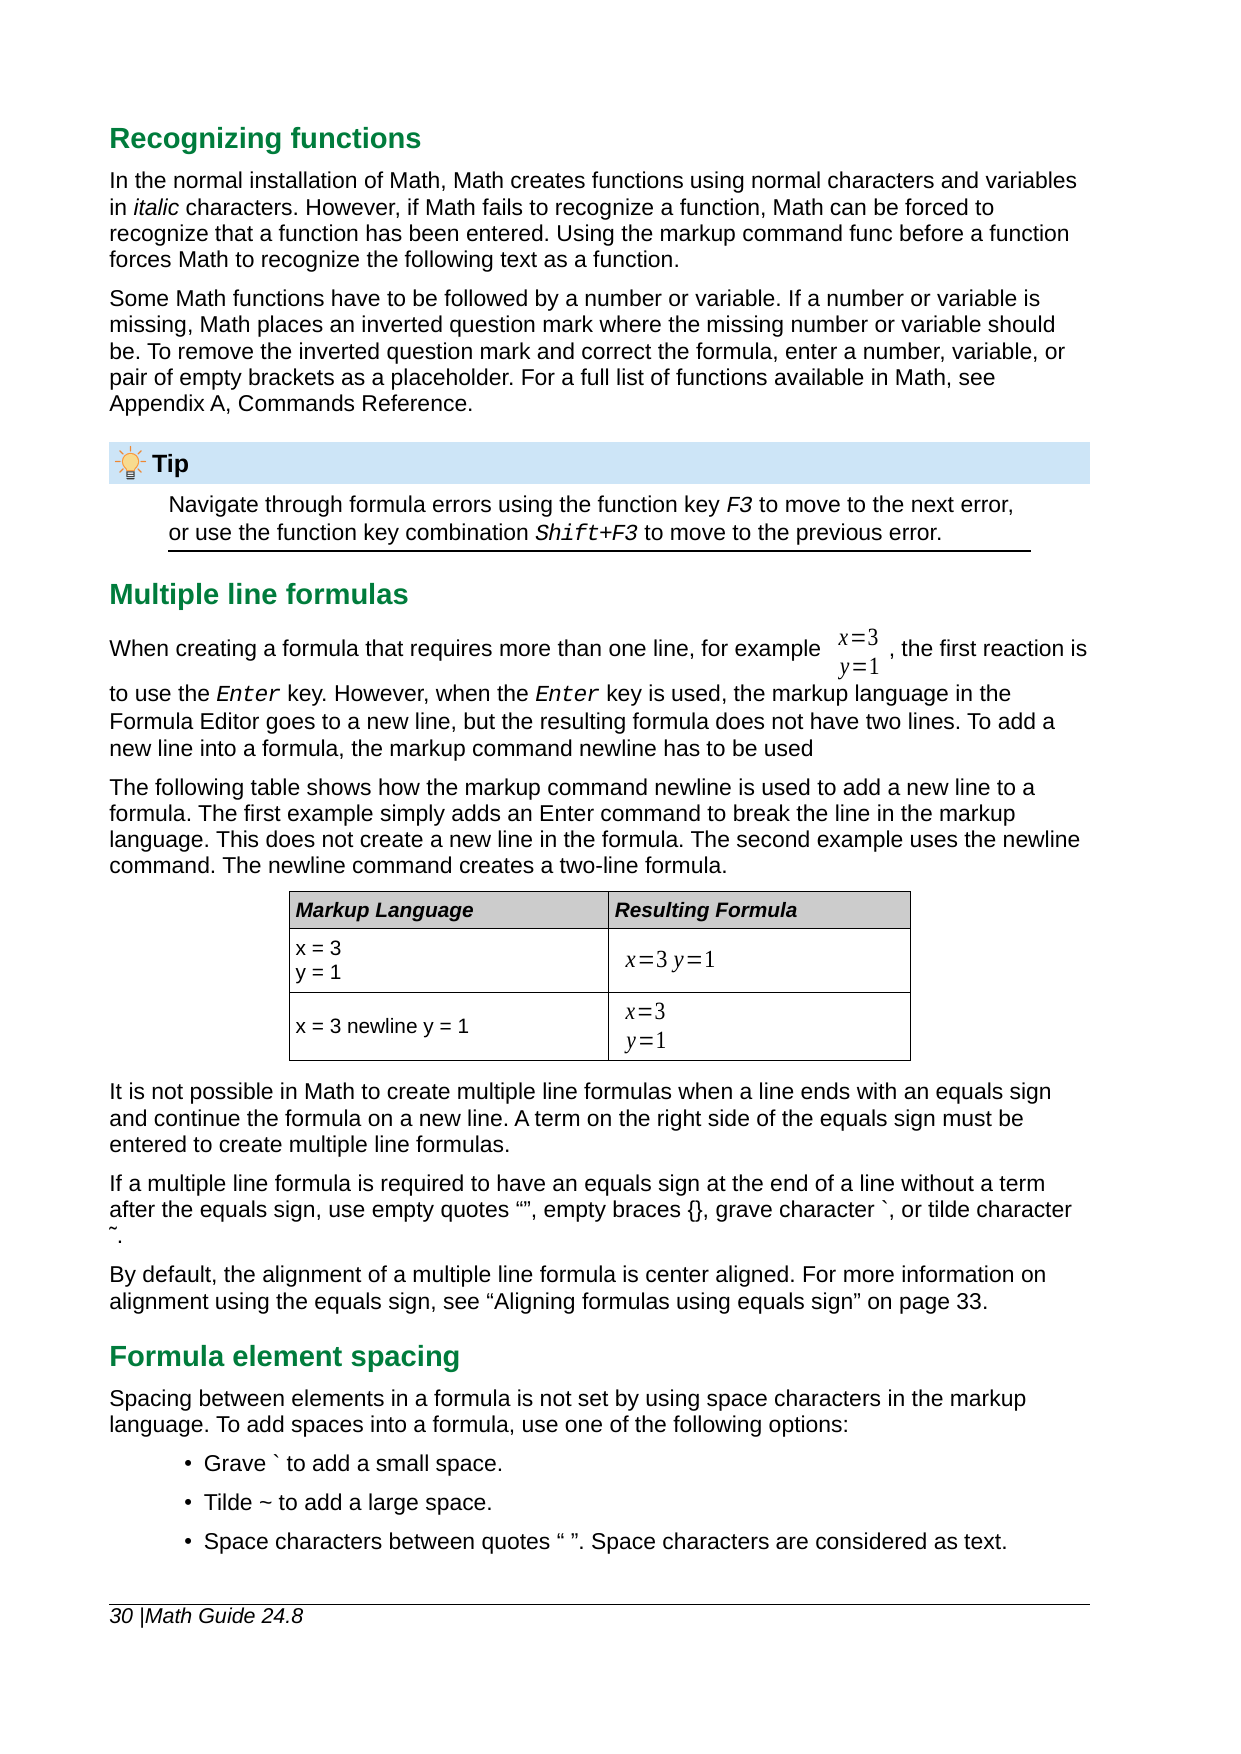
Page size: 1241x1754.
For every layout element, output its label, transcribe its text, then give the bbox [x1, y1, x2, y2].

list Spacing between elements in a formula is not set by using space characters in the markup language. To add spaces into a formula, use one of the following options: [109, 1385, 1090, 1438]
text In the normal installation of Math, Math creates functions using normal characters and variables in italic characters. However, if Math fails to recognize a function, Math can be forced to recognize that a function has been entered. Using the markup command func before a function forces Math to recognize the following text as a function. [109, 167, 1090, 272]
text Navigate through formula errors using the function key F3 to move to the next error, or use the function key combination Shift+F3 to move to the previous error. [168, 491, 1031, 550]
list Tilde ~ to add a large space. [184, 1489, 1090, 1516]
text By default, the alignment of a multiple line formula is center aligned. For more information on alignment using the equals sign, see “Aligning formulas using equals sign” on page 33. [109, 1261, 1090, 1314]
text If a multiple line formula is required to have an equals sign at the end of a line without a term after the equals sign, use empty quotes “”, empty braces {}, grave character `, or tilde character ˜. [109, 1170, 1090, 1249]
table_cell x = 3 y = 1 [290, 929, 608, 992]
table_cell [609, 993, 910, 1060]
table_cell x = 3 newline y = 1 [290, 993, 608, 1060]
table_cell [609, 929, 910, 992]
table_header Markup Language [290, 892, 608, 928]
text Some Math functions have to be followed by a number or variable. If a number or variable is missing, Math places an inverted question mark where the missing number or variable should be. To remove the inverted question mark and correct the formula, enter a number, variable, or pair of empty brackets as a placeholder. For a full list of functions available in Math, see Appendix A, Commands Reference. [109, 285, 1090, 417]
list Space characters between quotes “ ”. Space characters are considered as text. [184, 1528, 1090, 1554]
subtitle Multiple line formulas [109, 577, 1090, 611]
subtitle Tip [151, 442, 1090, 484]
text The following table shows how the markup command newline is used to add a new line to a formula. The first example simply adds an Enter command to break the line in the markup language. This does not create a new line in the formula. The second example uses the newline command. The newline command creates a two-line formula. [109, 773, 1090, 879]
subtitle Formula element spacing [109, 1339, 1090, 1373]
text It is not possible in Math to create multiple line formulas when a line ends with an equals sign and continue the formula on a new line. A term on the right side of the equals sign must be entered to create multiple line formulas. [109, 1078, 1090, 1157]
list Grave ` to add a small space. [184, 1450, 1090, 1477]
subtitle Recognizing functions [109, 121, 1090, 154]
text When creating a formula that requires more than one line, for example , the first reaction is to use the Enter key. However, when the Enter key is used, the markup language in the Formula Editor goes to a new line, but the resulting formula does not have two lines. To add a new line into a formula, the markup command newline has to be used [109, 623, 1090, 761]
table_header Resulting Formula [609, 892, 910, 928]
